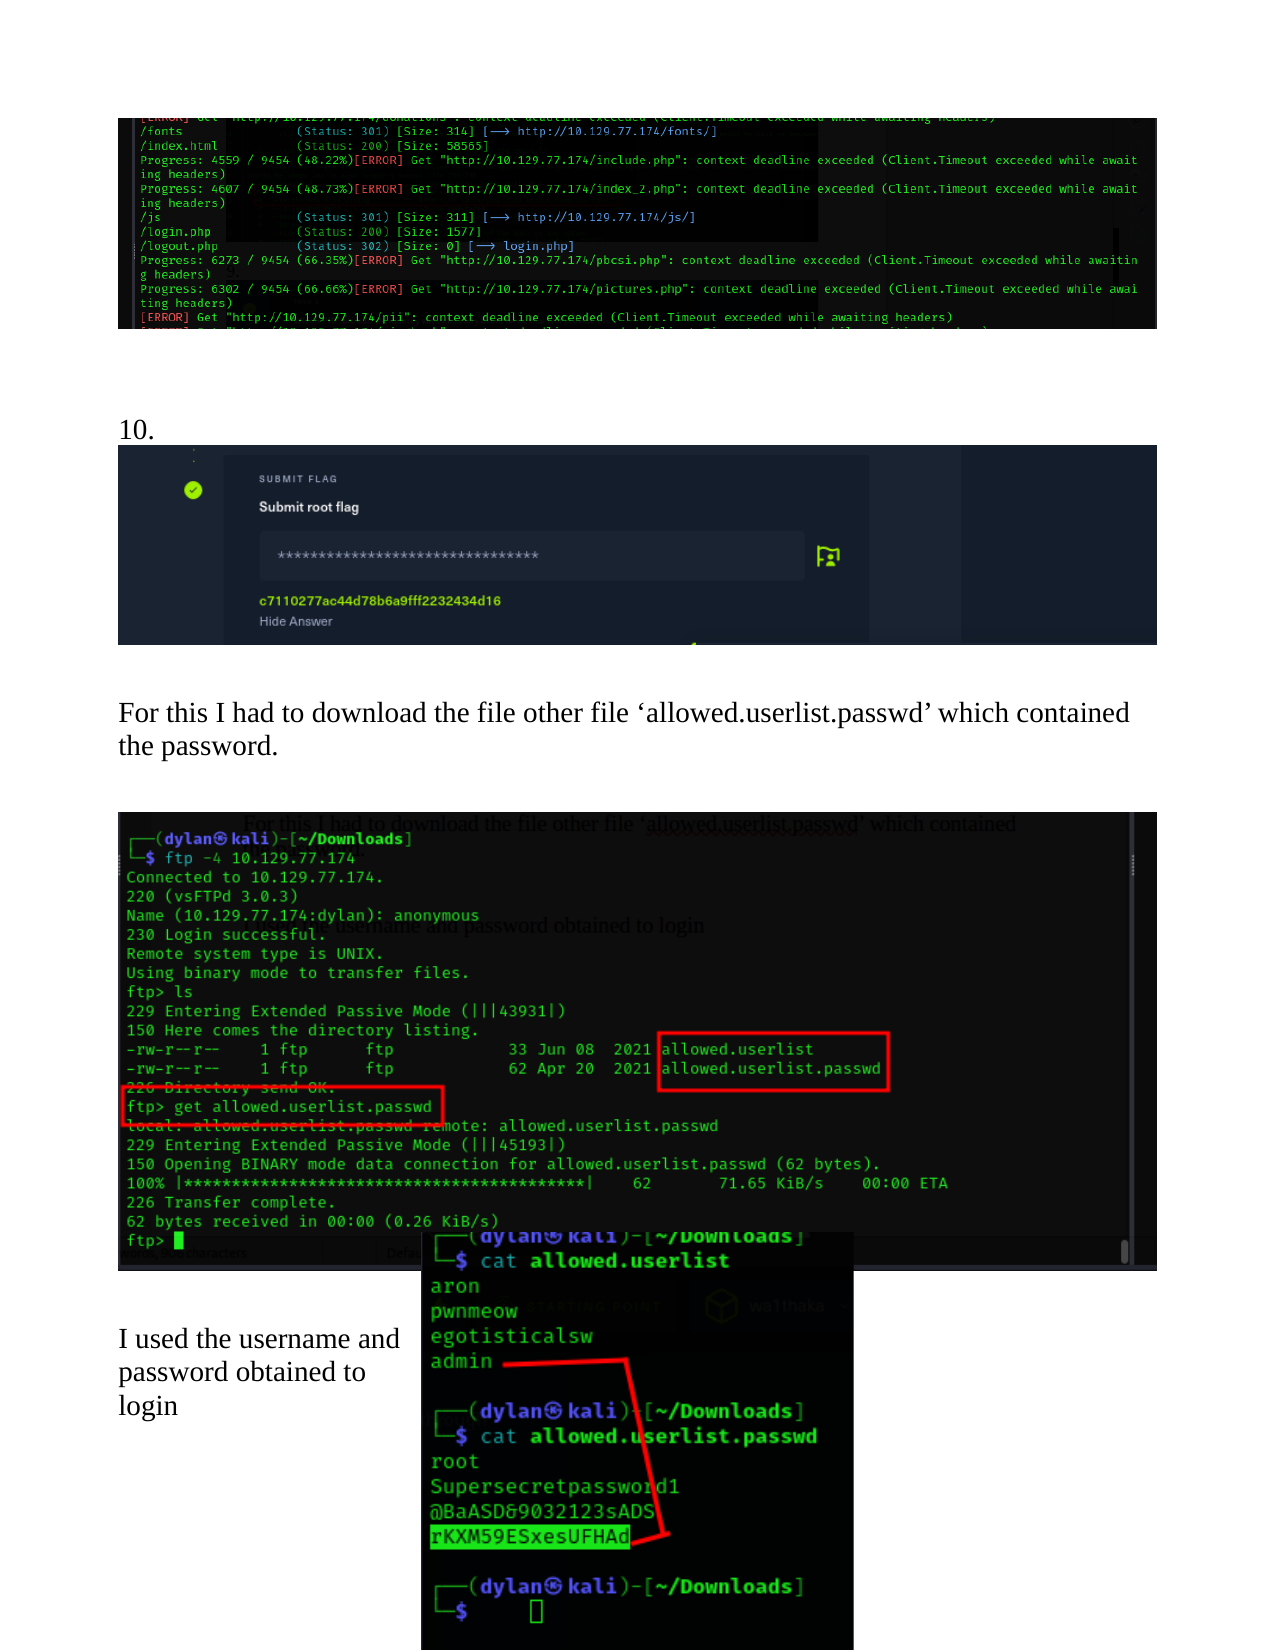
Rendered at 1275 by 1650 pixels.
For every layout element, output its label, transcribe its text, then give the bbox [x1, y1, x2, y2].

picture [118, 445, 1157, 645]
text 10. [118, 412, 1157, 445]
text [854, 1321, 1157, 1422]
picture [118, 812, 1157, 1650]
picture [118, 118, 1157, 329]
text For this I had to download the file other file ‘allowed.userlist.passwd’ which contained the password. [118, 695, 1157, 762]
text I used the username and password obtained to login [118, 1321, 421, 1422]
